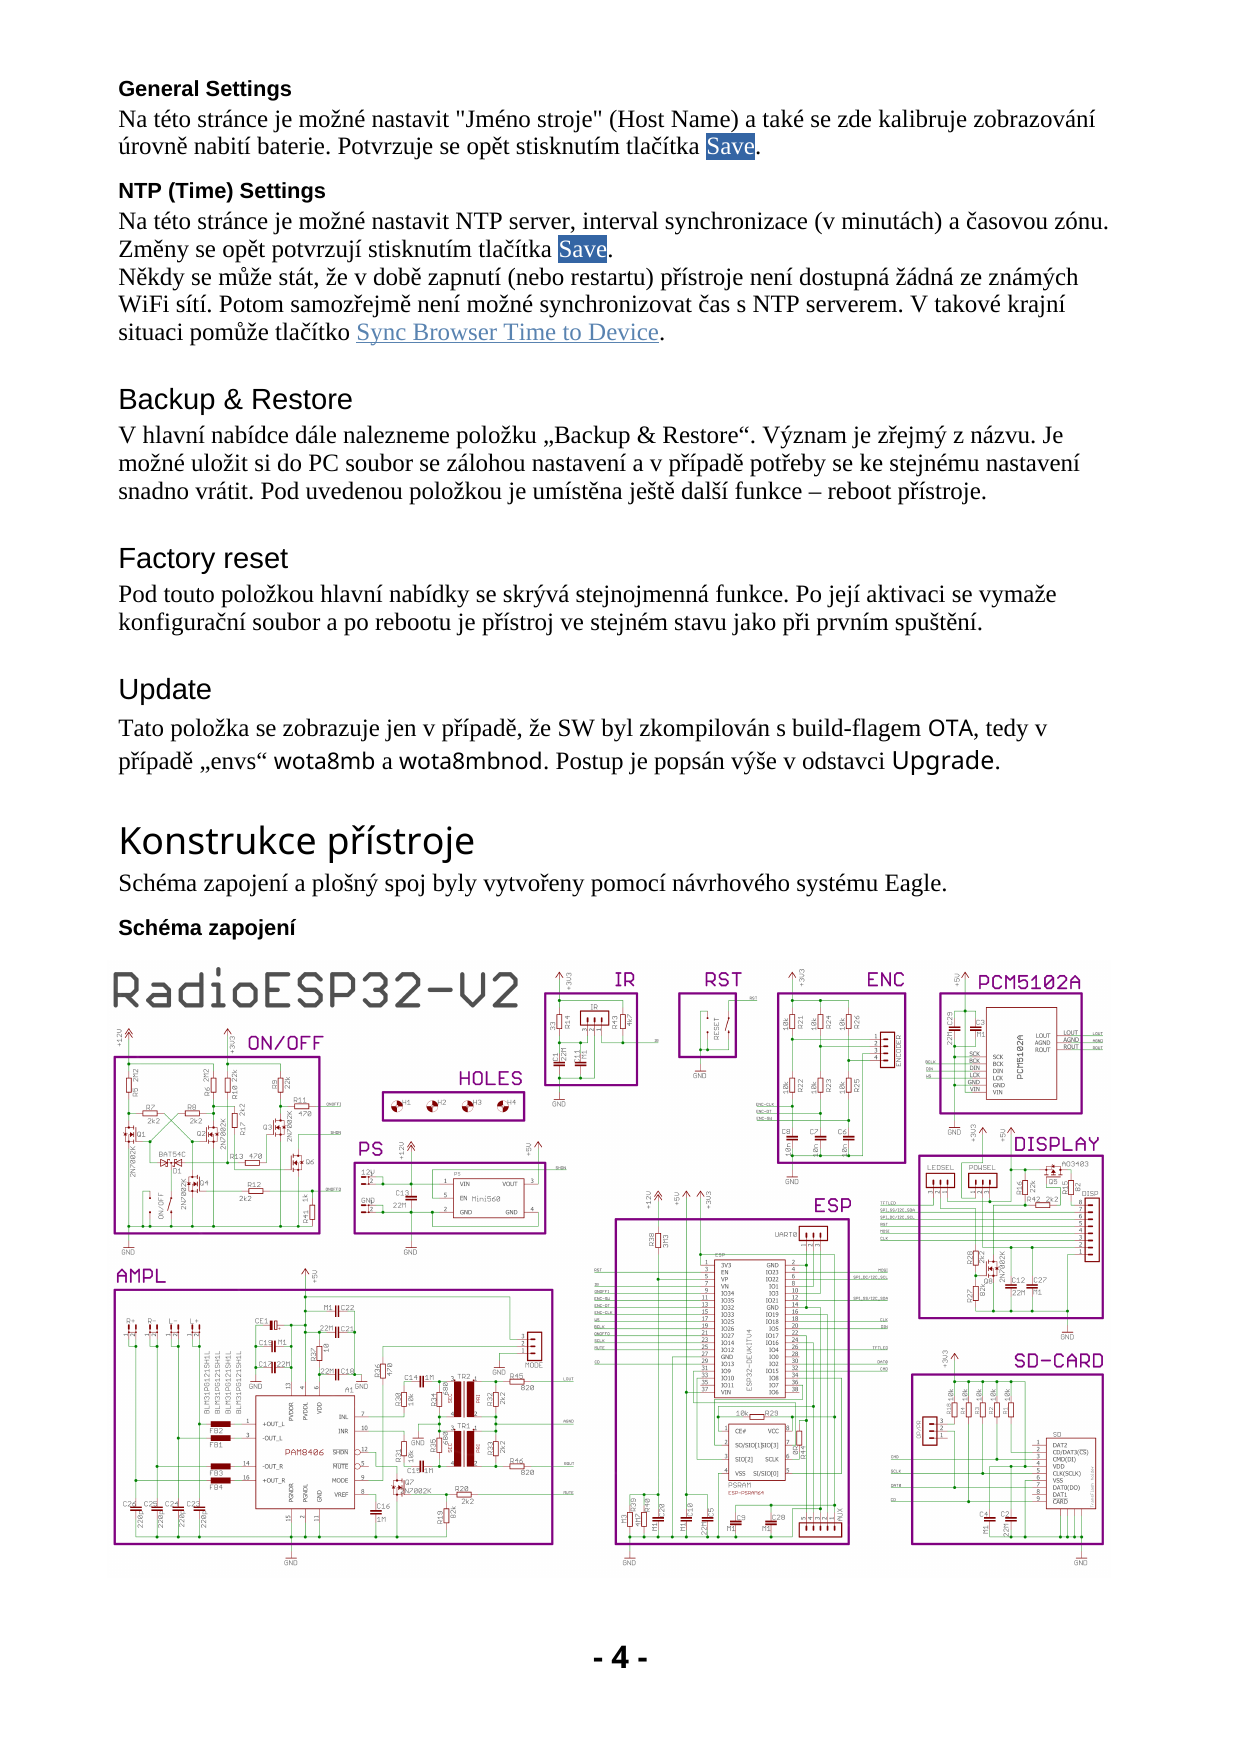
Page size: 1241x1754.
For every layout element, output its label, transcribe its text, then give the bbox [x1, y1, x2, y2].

text Pod touto položkou hlavní nabídky se skrývá stejnojmenná funkce. Po její aktivaci se vymaže konfigurační soubor a po rebootu je přístroj ve stejném stavu jako při prvním spuštění. [118, 581, 1122, 636]
text Na této stránce je možné nastavit "Jméno stroje" (Host Name) a také se zde kalibruje zobrazování úrovně nabití baterie. Potvrzuje se opět stisknutím tlačítka Save. [118, 105, 1122, 160]
subtitle Backup & Restore [118, 383, 1122, 416]
text V hlavní nabídce dále nalezneme položku „Backup & Restore“. Význam je zřejmý z názvu. Je možné uložit si do PC soubor se zálohou nastavení a v případě potřeby se ke stejnému nastavení snadno vrátit. Pod uvedenou položkou je umístěna ještě další funkce – reboot přístroje. [118, 422, 1122, 505]
text Schéma zapojení a plošný spoj byly vytvořeny pomocí návrhového systému Eagle. [118, 869, 1122, 897]
picture [106, 960, 1111, 1578]
subtitle Konstrukce přístroje [118, 814, 1122, 865]
subtitle Schéma zapojení [118, 916, 1122, 940]
text Tato položka se zobrazuje jen v případě, že SW byl zkompilován s build-flagem OTA, tedy v případě „envs“ wota8mb a wota8mbnod. Postup je popsán výše v odstavci Upgrade. [118, 712, 1122, 777]
subtitle General Settings [118, 77, 1122, 101]
subtitle NTP (Time) Settings [118, 179, 1122, 204]
subtitle Update [118, 673, 1122, 706]
subtitle Factory reset [118, 542, 1122, 574]
text Na této stránce je možné nastavit NTP server, interval synchronizace (v minutách) a časovou zónu. Změny se opět potvrzují stisknutím tlačítka Save. Někdy se může stát, že v době zapnutí (nebo restartu) přístroje není dostupná žádná ze známých WiFi sítí. Potom samozřejmě není možné synchronizovat čas s NTP serverem. V takové krajní situaci pomůže tlačítko Sync Browser Time to Device. [118, 207, 1122, 346]
